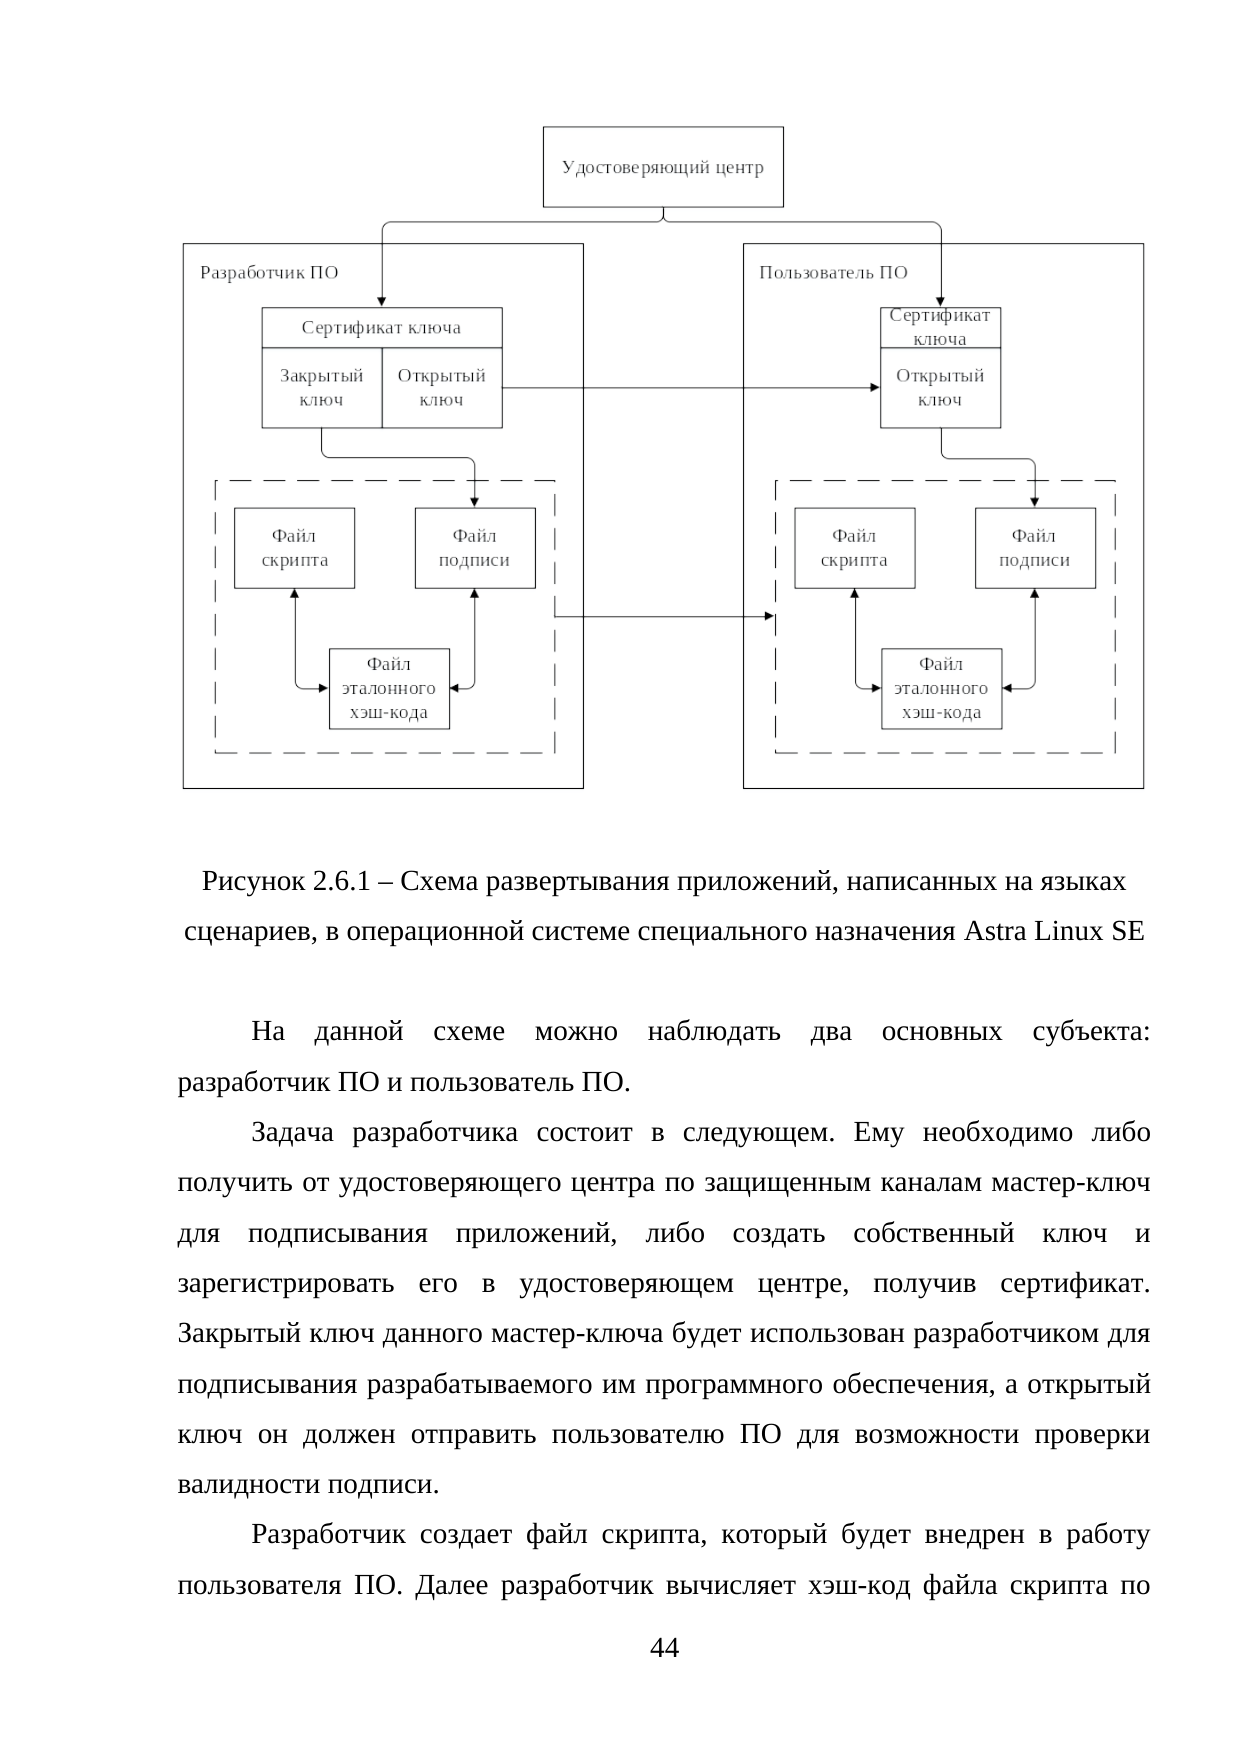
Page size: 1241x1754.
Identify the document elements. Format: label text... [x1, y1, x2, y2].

text Рисунок 2.6.1 – Схема развертывания приложений, написанных на языках сценариев, в операционной системе специального назначения Astra Linux SE [177, 863, 1152, 946]
text Разработчик создает файл скрипта, который будет внедрен в работу пользователя ПО. Далее разработчик вычисляет хэш-код файла скрипта по [177, 1517, 1152, 1601]
text Задача разработчика состоит в следующем. Ему необходимо либо получить от удостоверяющего центра по защищенным каналам мастер-ключ для подписывания приложений, либо создать собственный ключ и зарегистрировать его в удостоверяющем центре, получив сертификат. Закрытый ключ данного мастер-ключа будет использован разработчиком для подписывания разрабатываемого им программного обеспечения, а открытый ключ он должен отправить пользователю ПО для возможности проверки валидности подписи. [177, 1114, 1152, 1500]
text На данной схеме можно наблюдать два основных субъекта: разработчик ПО и пользователь ПО. [177, 1013, 1152, 1097]
